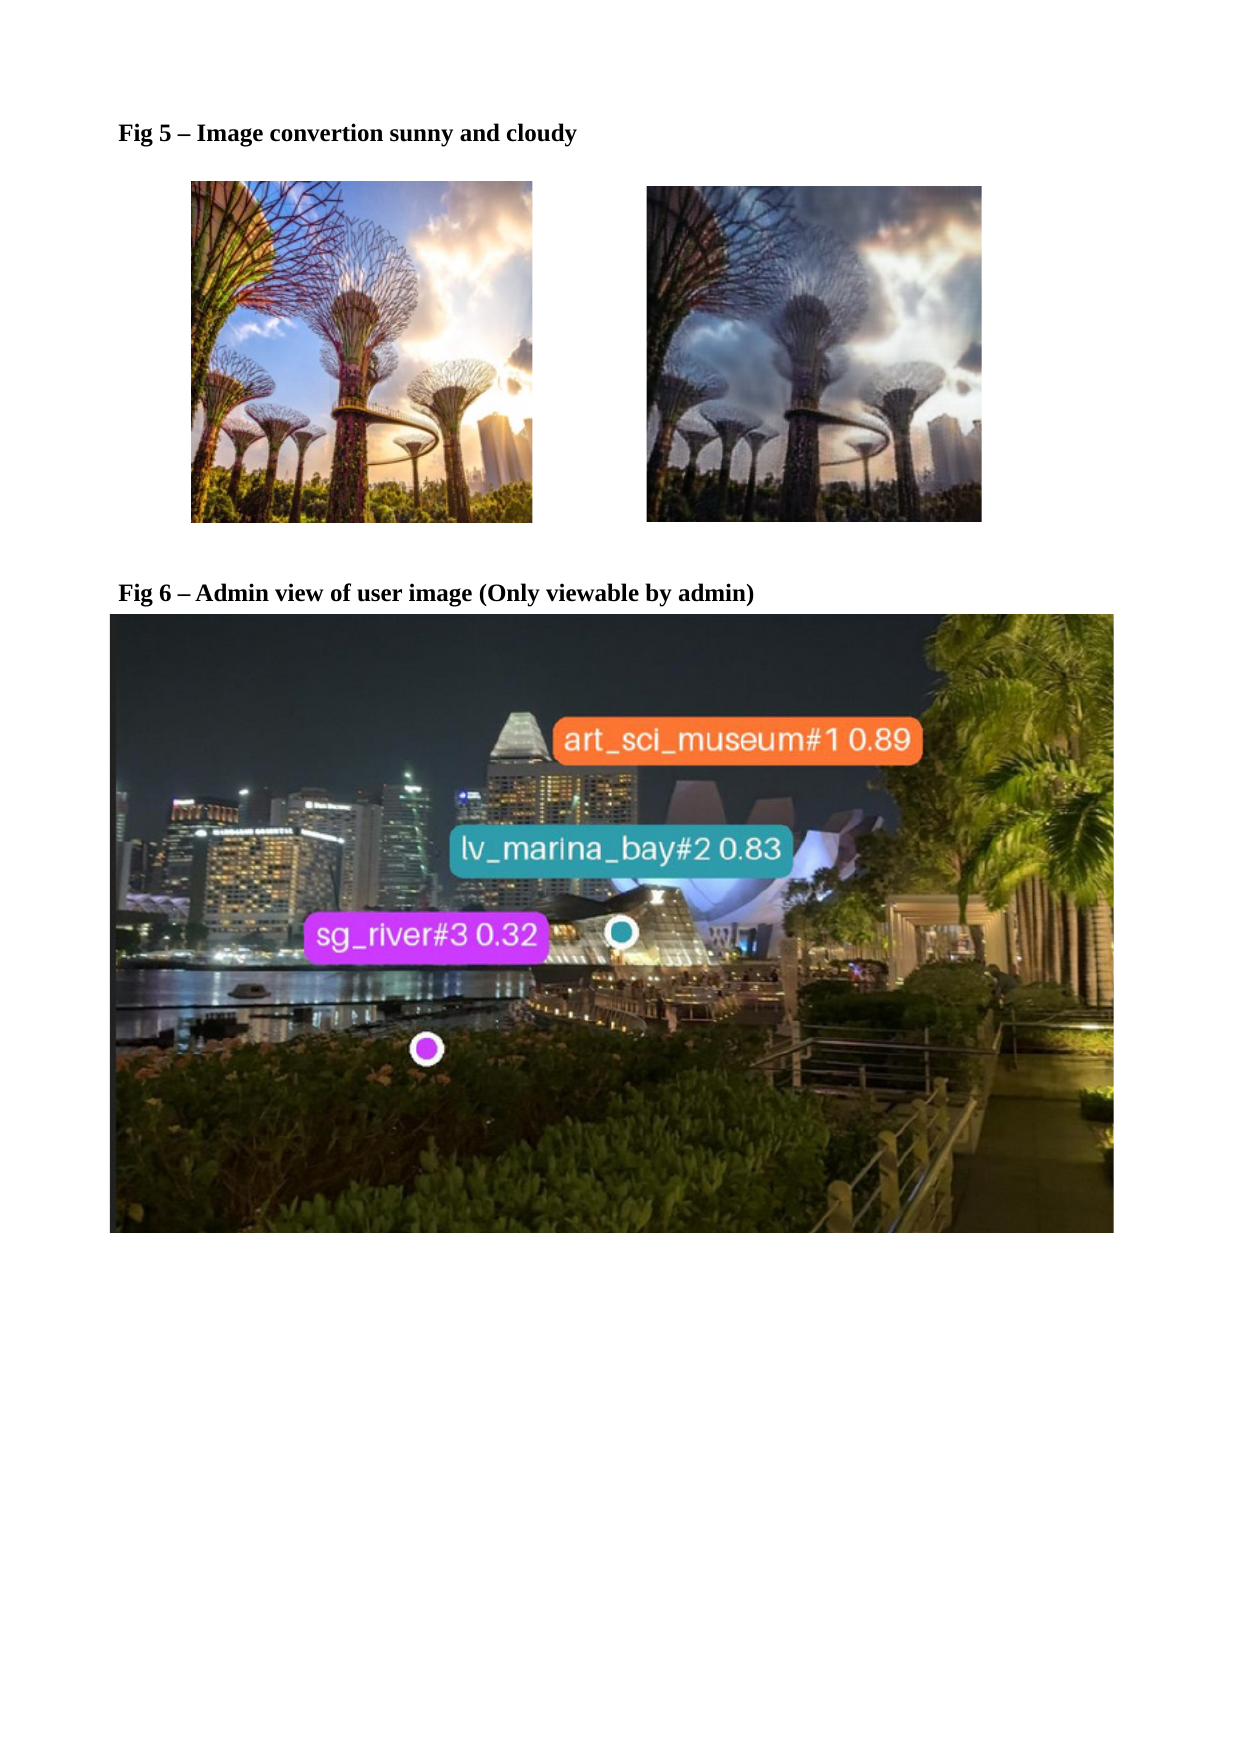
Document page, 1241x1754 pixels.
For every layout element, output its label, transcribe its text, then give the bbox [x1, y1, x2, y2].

picture [646, 186, 982, 522]
picture [191, 181, 533, 523]
text Fig 5 – Image convertion sunny and cloudy [118, 118, 1122, 147]
picture [109, 614, 1114, 1233]
text Fig 6 – Admin view of user image (Only viewable by admin) [118, 578, 1122, 607]
